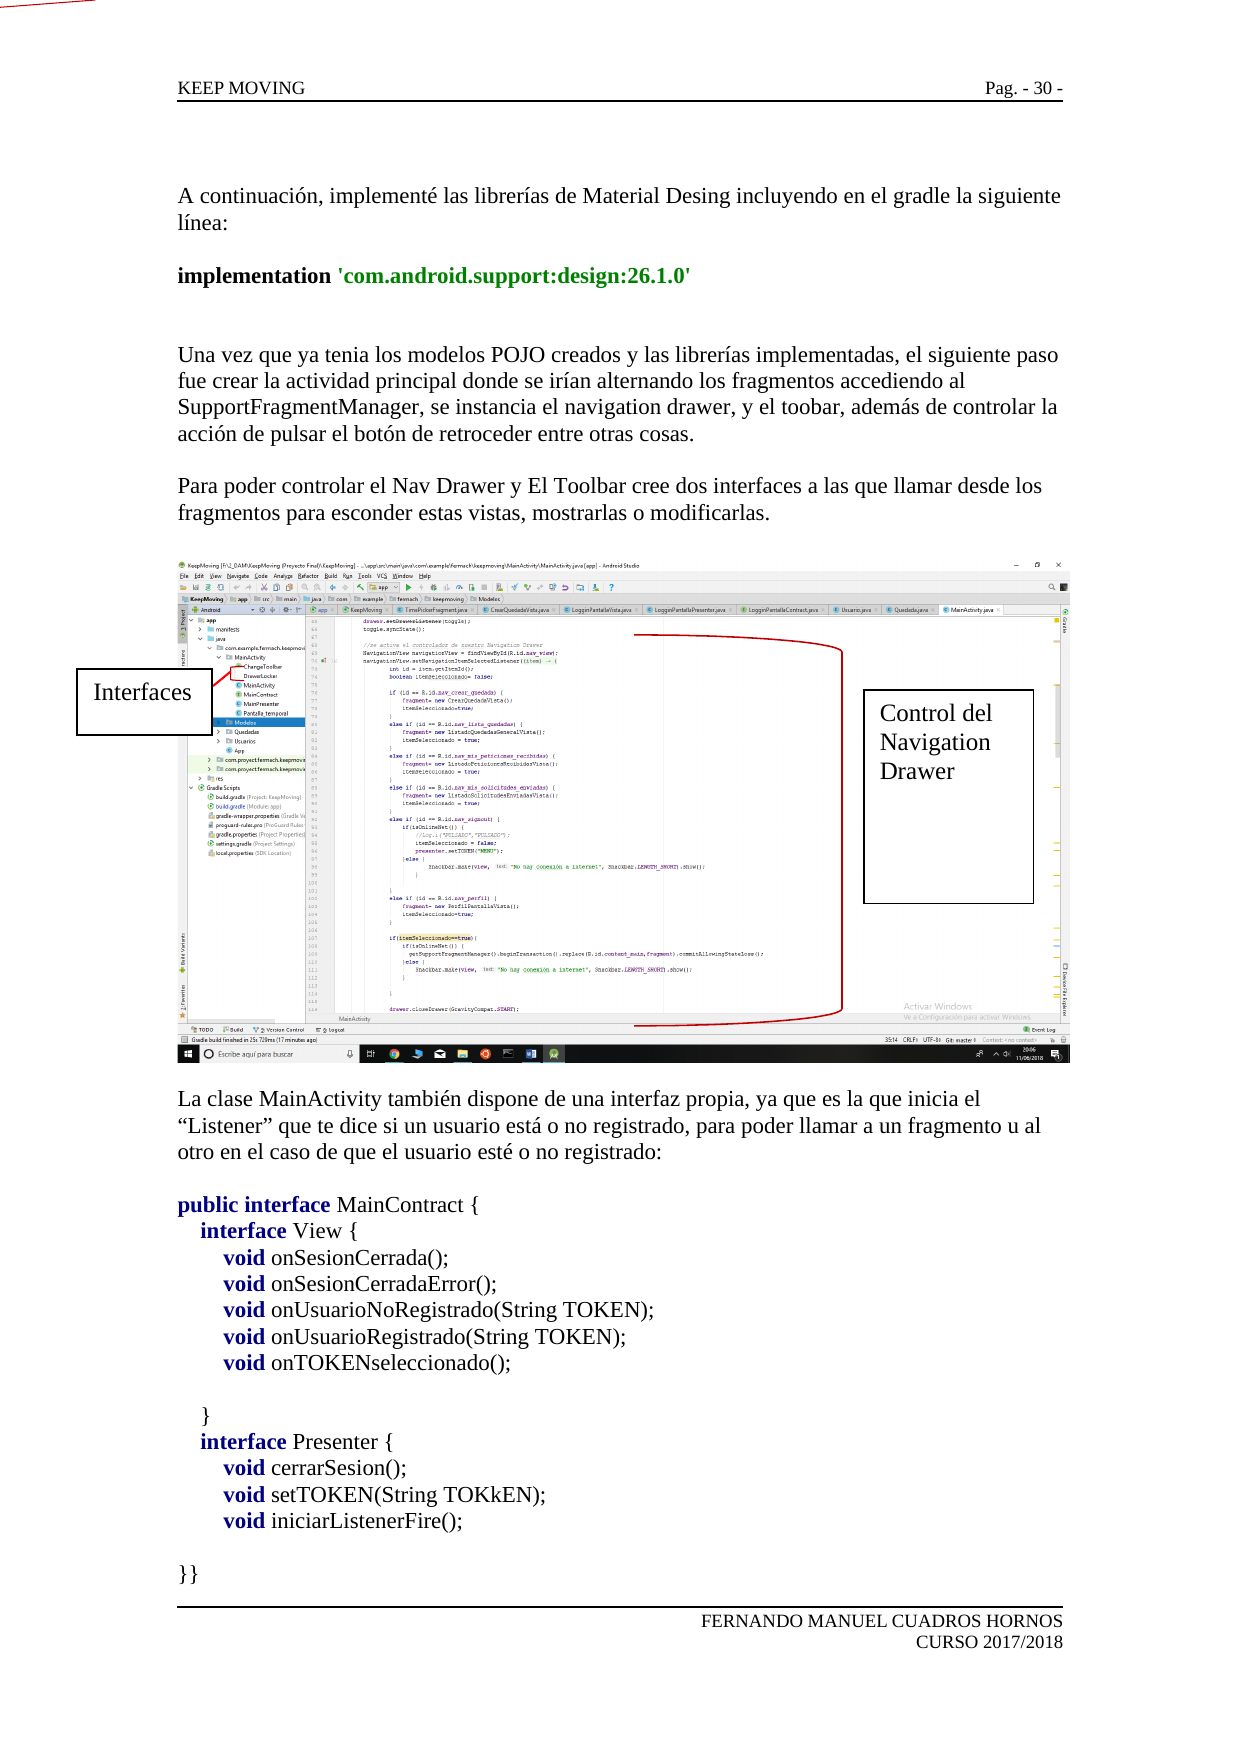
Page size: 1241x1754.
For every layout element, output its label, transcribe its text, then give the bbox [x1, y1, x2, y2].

text Para poder controlar el Nav Drawer y El Toolbar cree dos interfaces a las que llamar desde los fragmentos para esconder estas vistas, mostrarlas o modificarlas. [177, 472, 1063, 525]
text Una vez que ya tenia los modelos POJO creados y las librerías implementadas, el siguiente paso fue crear la actividad principal donde se irían alternando los fragmentos accediendo al SupportFragmentManager, se instancia el navigation drawer, y el toobar, además de controlar la acción de pulsar el botón de retroceder entre otras cosas. [177, 341, 1063, 446]
text Interfaces [93, 677, 196, 706]
text La clase MainActivity también dispone de una interfaz propia, ya que es la que inicia el “Listener” que te dice si un usuario está o no registrado, para poder llamar a un fragmento u al otro en el caso de que el usuario esté o no registrado: [177, 1086, 1063, 1164]
text public interface MainContract { interface View { void onSesionCerrada(); void onSesionCerradaError(); void onUsuarioNoRegistrado(String TOKEN); void onUsuarioRegistrado(String TOKEN); void onTOKENseleccionado(); } interface Presenter { void cerrarSesion(); void setTOKEN(String TOKkEN); void iniciarListenerFire(); }} [177, 1191, 1063, 1586]
text A continuación, implementé las librerías de Material Desing incluyendo en el gradle la siguiente línea: [177, 183, 1063, 235]
text Control del [879, 698, 1018, 727]
text Navigation Drawer [879, 727, 1018, 785]
text implementation 'com.android.support:design:26.1.0' [177, 262, 1063, 288]
